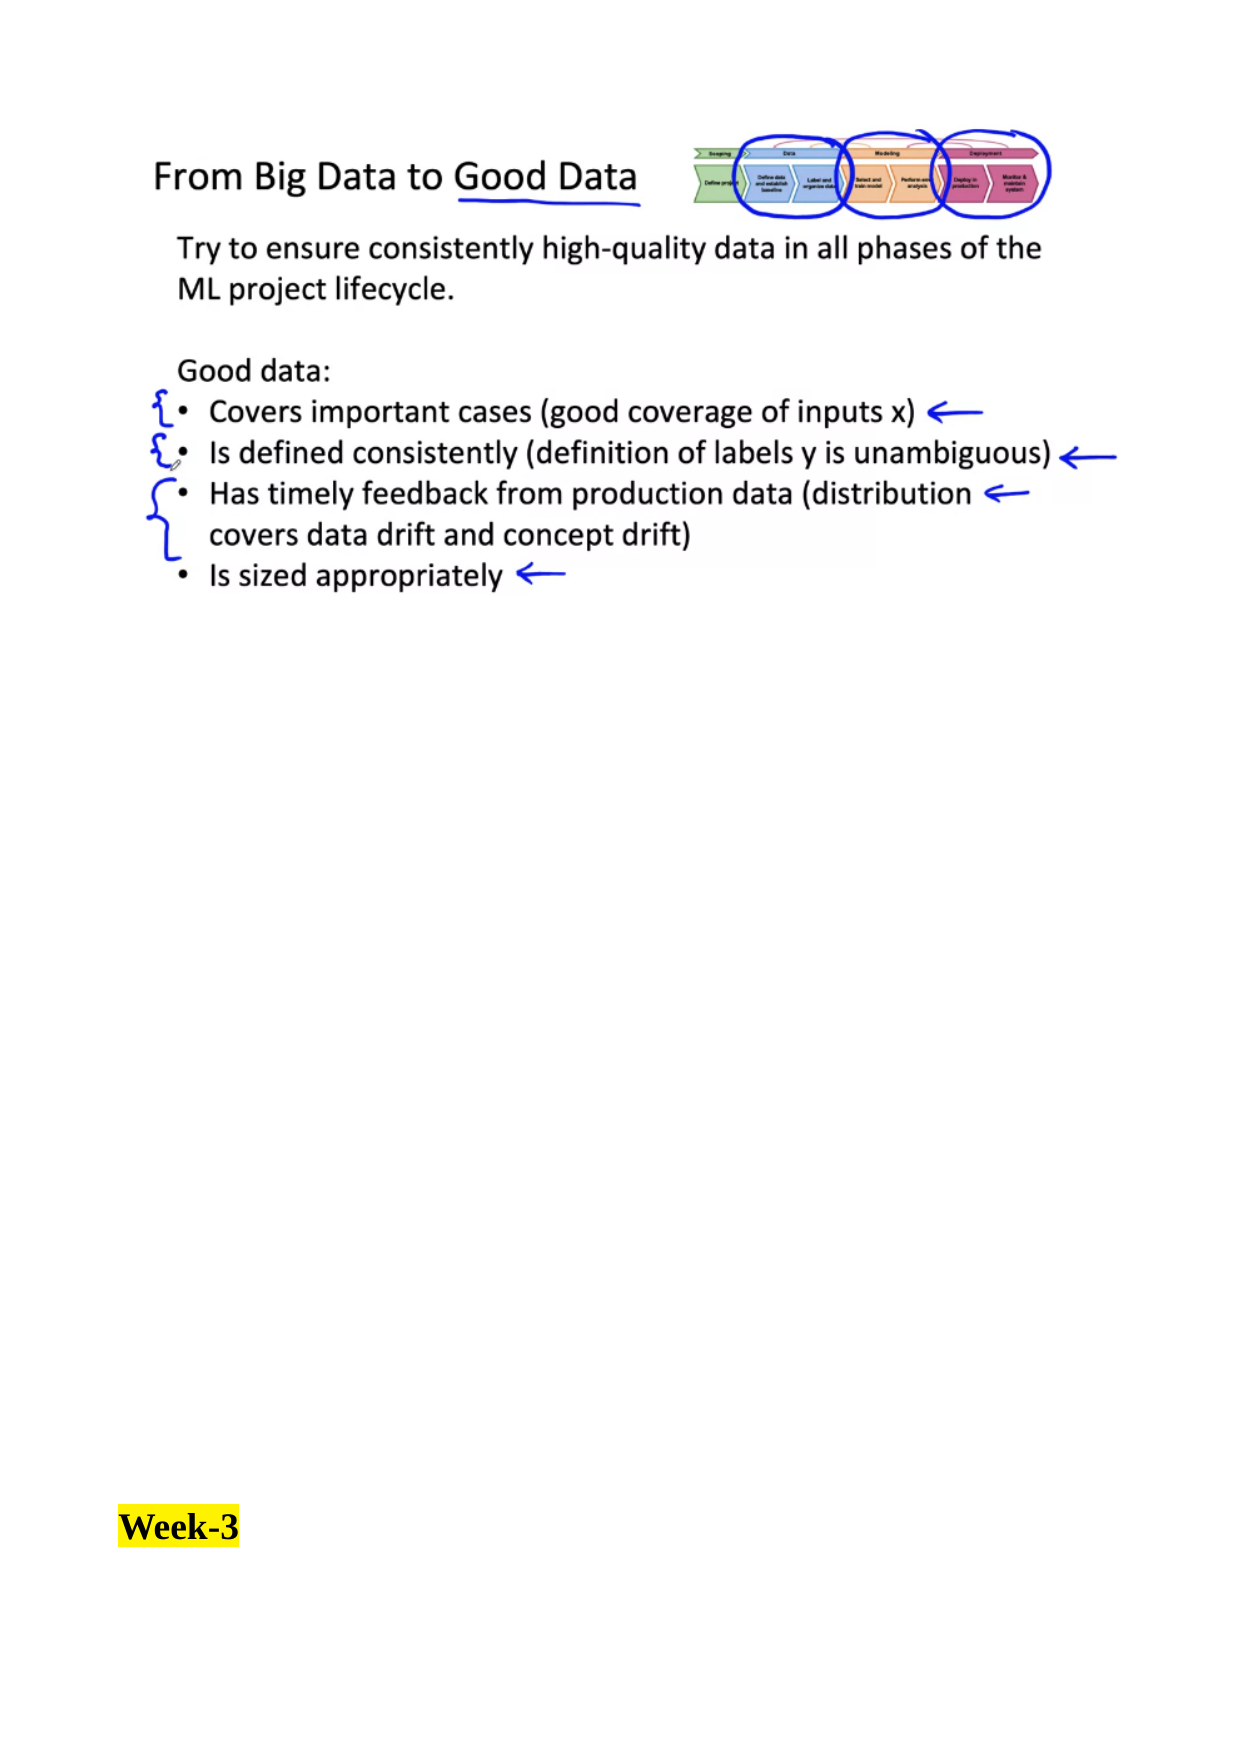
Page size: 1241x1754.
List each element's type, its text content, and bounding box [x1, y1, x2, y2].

text Week-3 [118, 1504, 1122, 1547]
picture [118, 118, 1123, 596]
